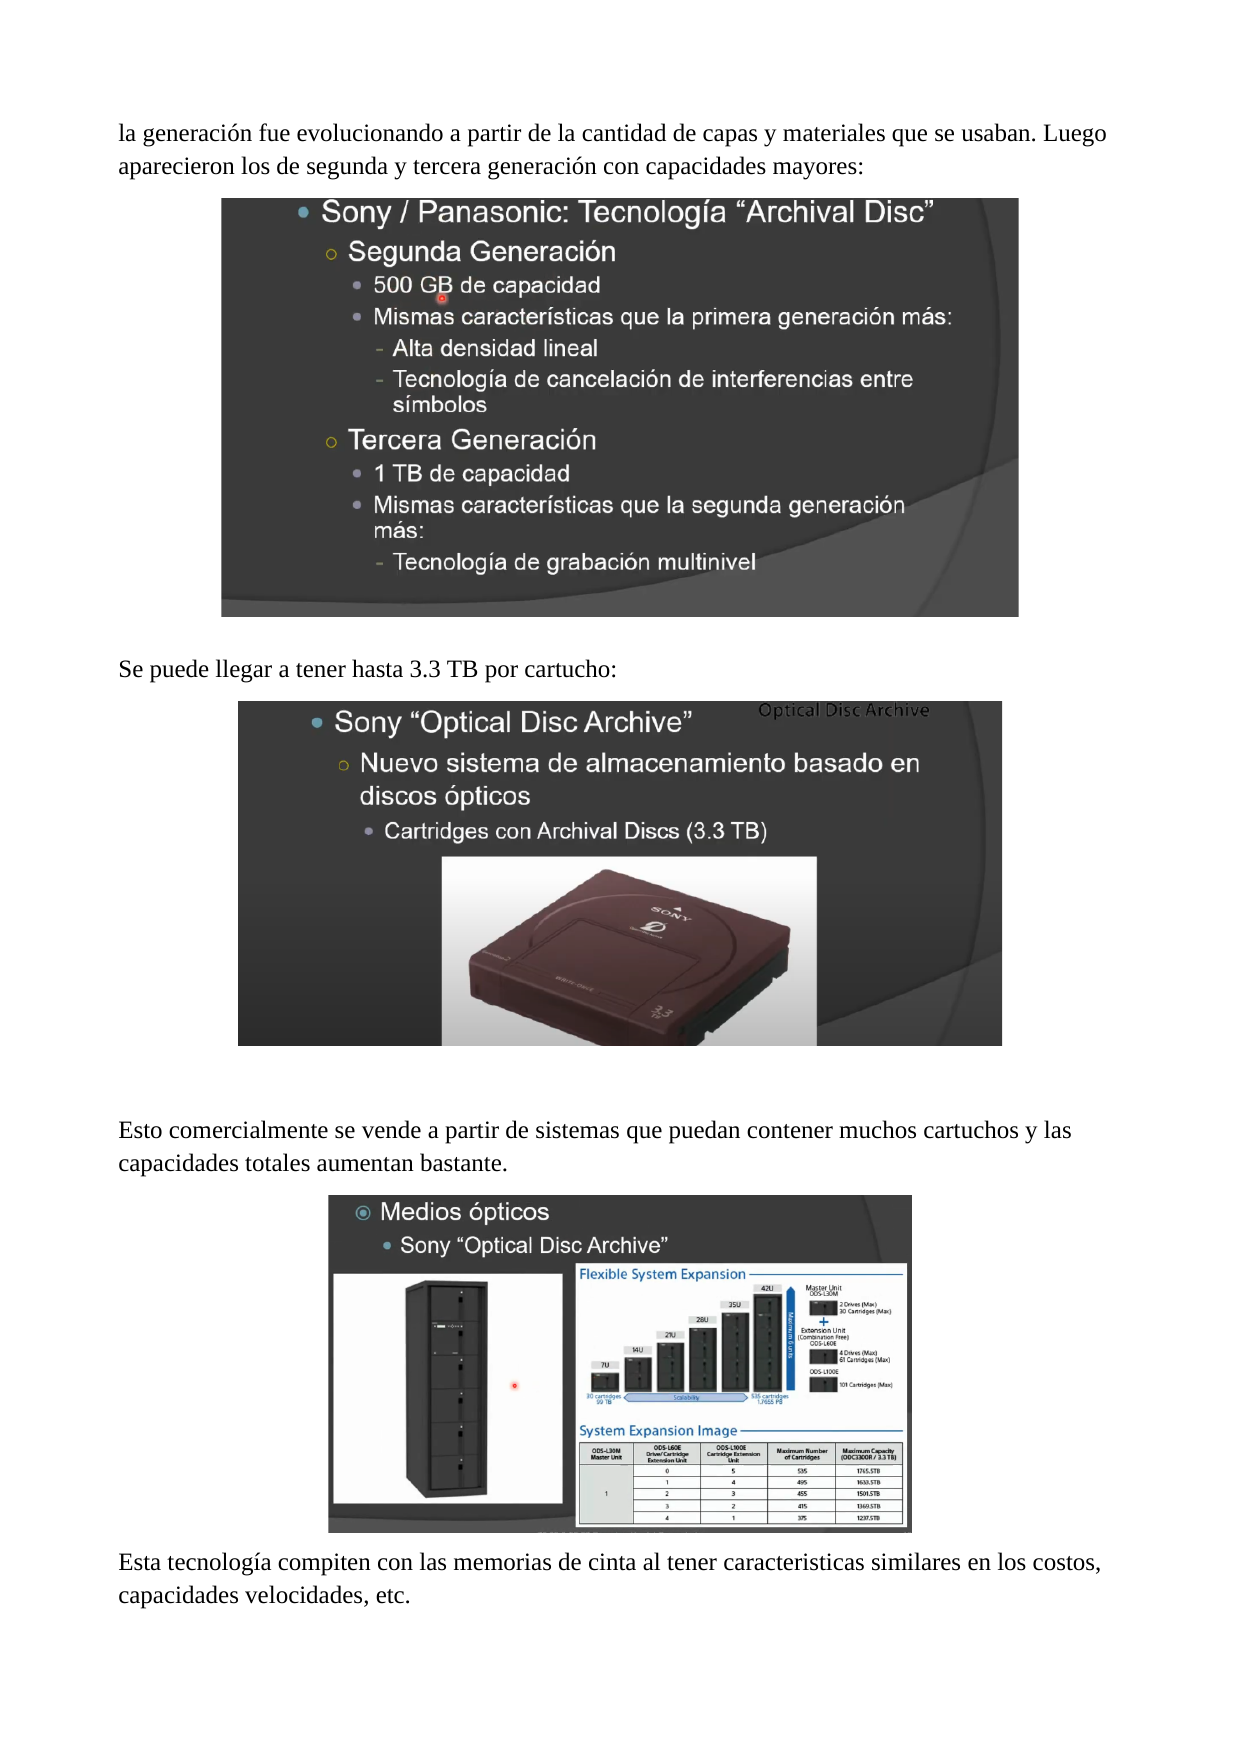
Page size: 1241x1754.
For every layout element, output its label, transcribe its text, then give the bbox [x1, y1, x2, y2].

text Se puede llegar a tener hasta 3.3 TB por cartucho: [118, 199, 1122, 682]
text Esto comercialmente se vende a partir de sistemas que puedan contener muchos cartuchos y las capacidades totales aumentan bastante. [118, 1115, 1122, 1177]
text Esta tecnología compiten con las memorias de cinta al tener caracteristicas similares en los costos, capacidades velocidades, etc. [118, 1547, 1122, 1609]
picture [238, 701, 1003, 1046]
text la generación fue evolucionando a partir de la cantidad de capas y materiales que se usaban. Luego aparecieron los de segunda y tercera generación con capacidades mayores: [118, 118, 1122, 180]
picture [328, 1195, 912, 1533]
picture [221, 198, 1019, 617]
